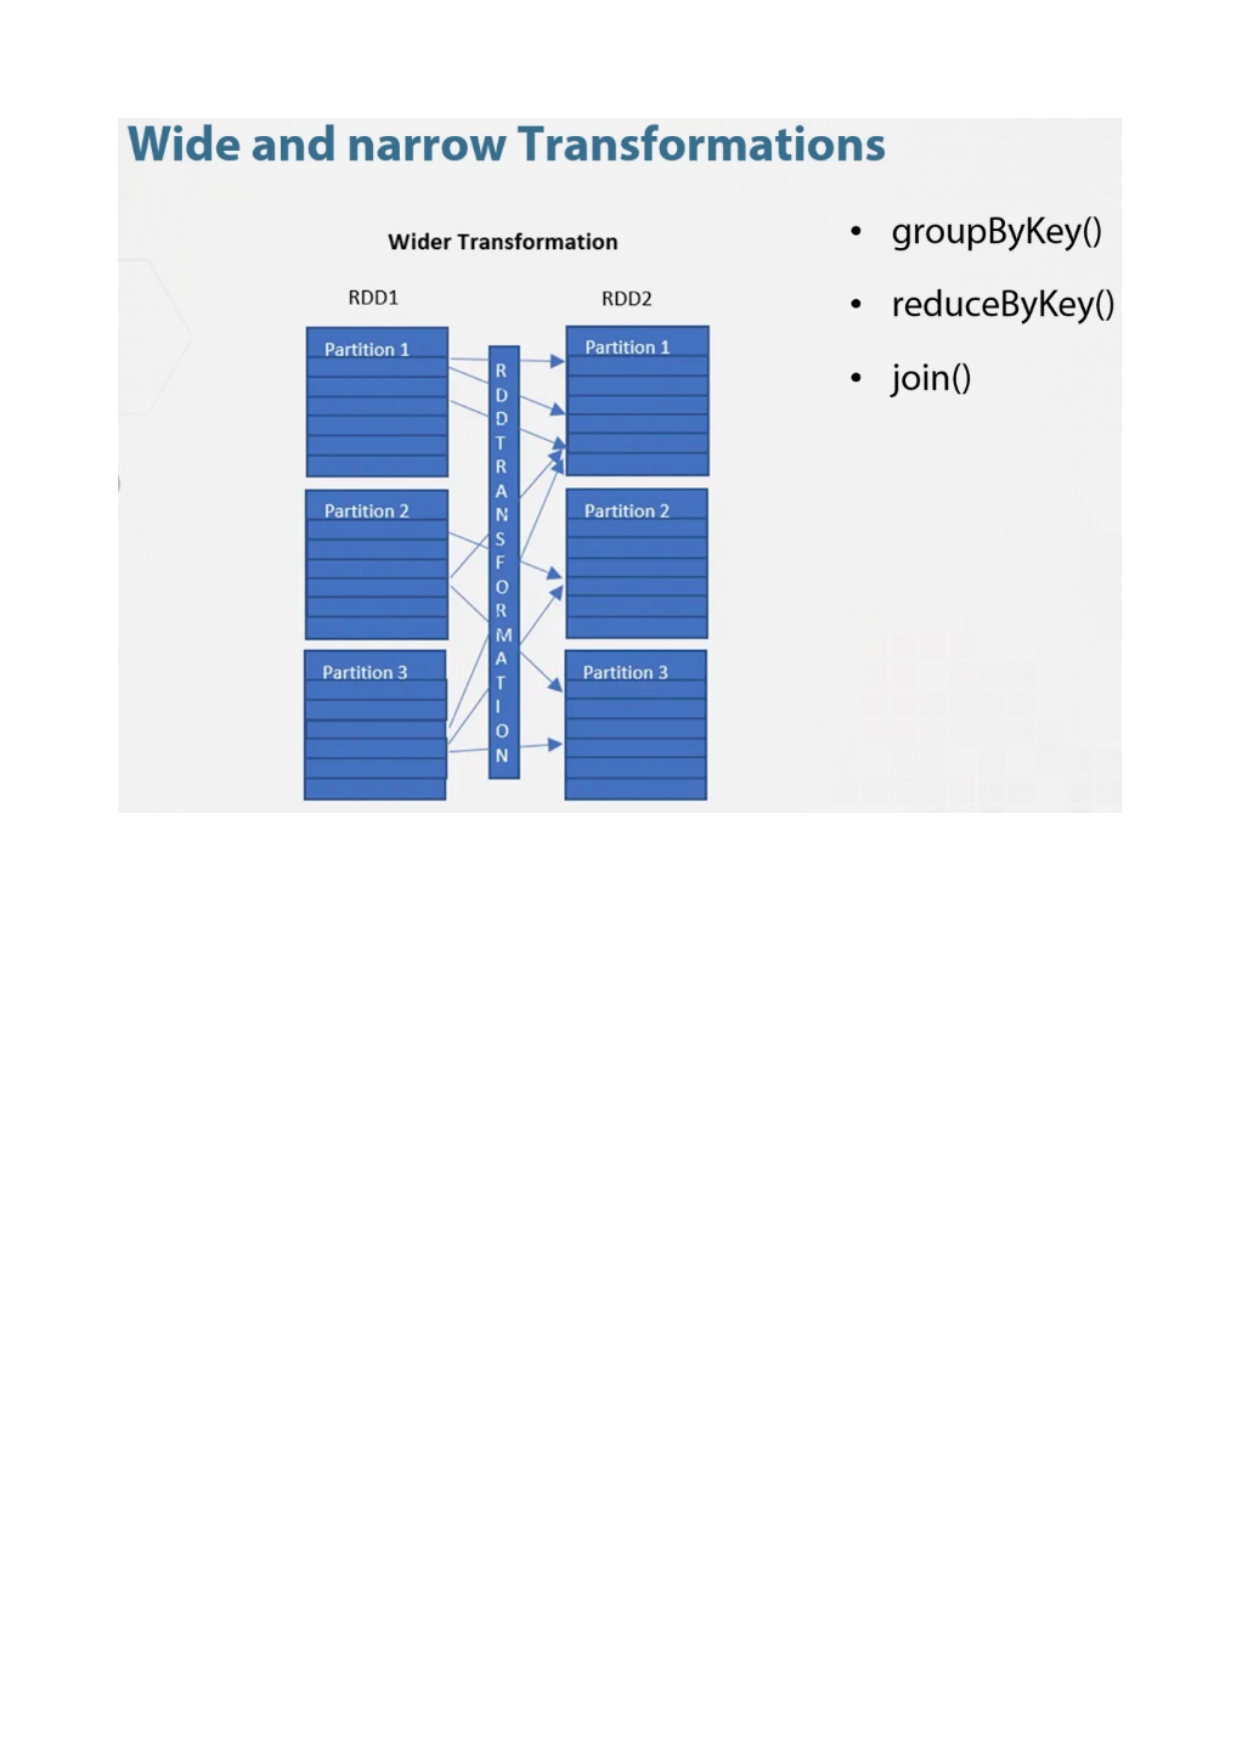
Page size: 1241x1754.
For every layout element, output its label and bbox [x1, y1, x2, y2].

picture [118, 118, 1123, 813]
